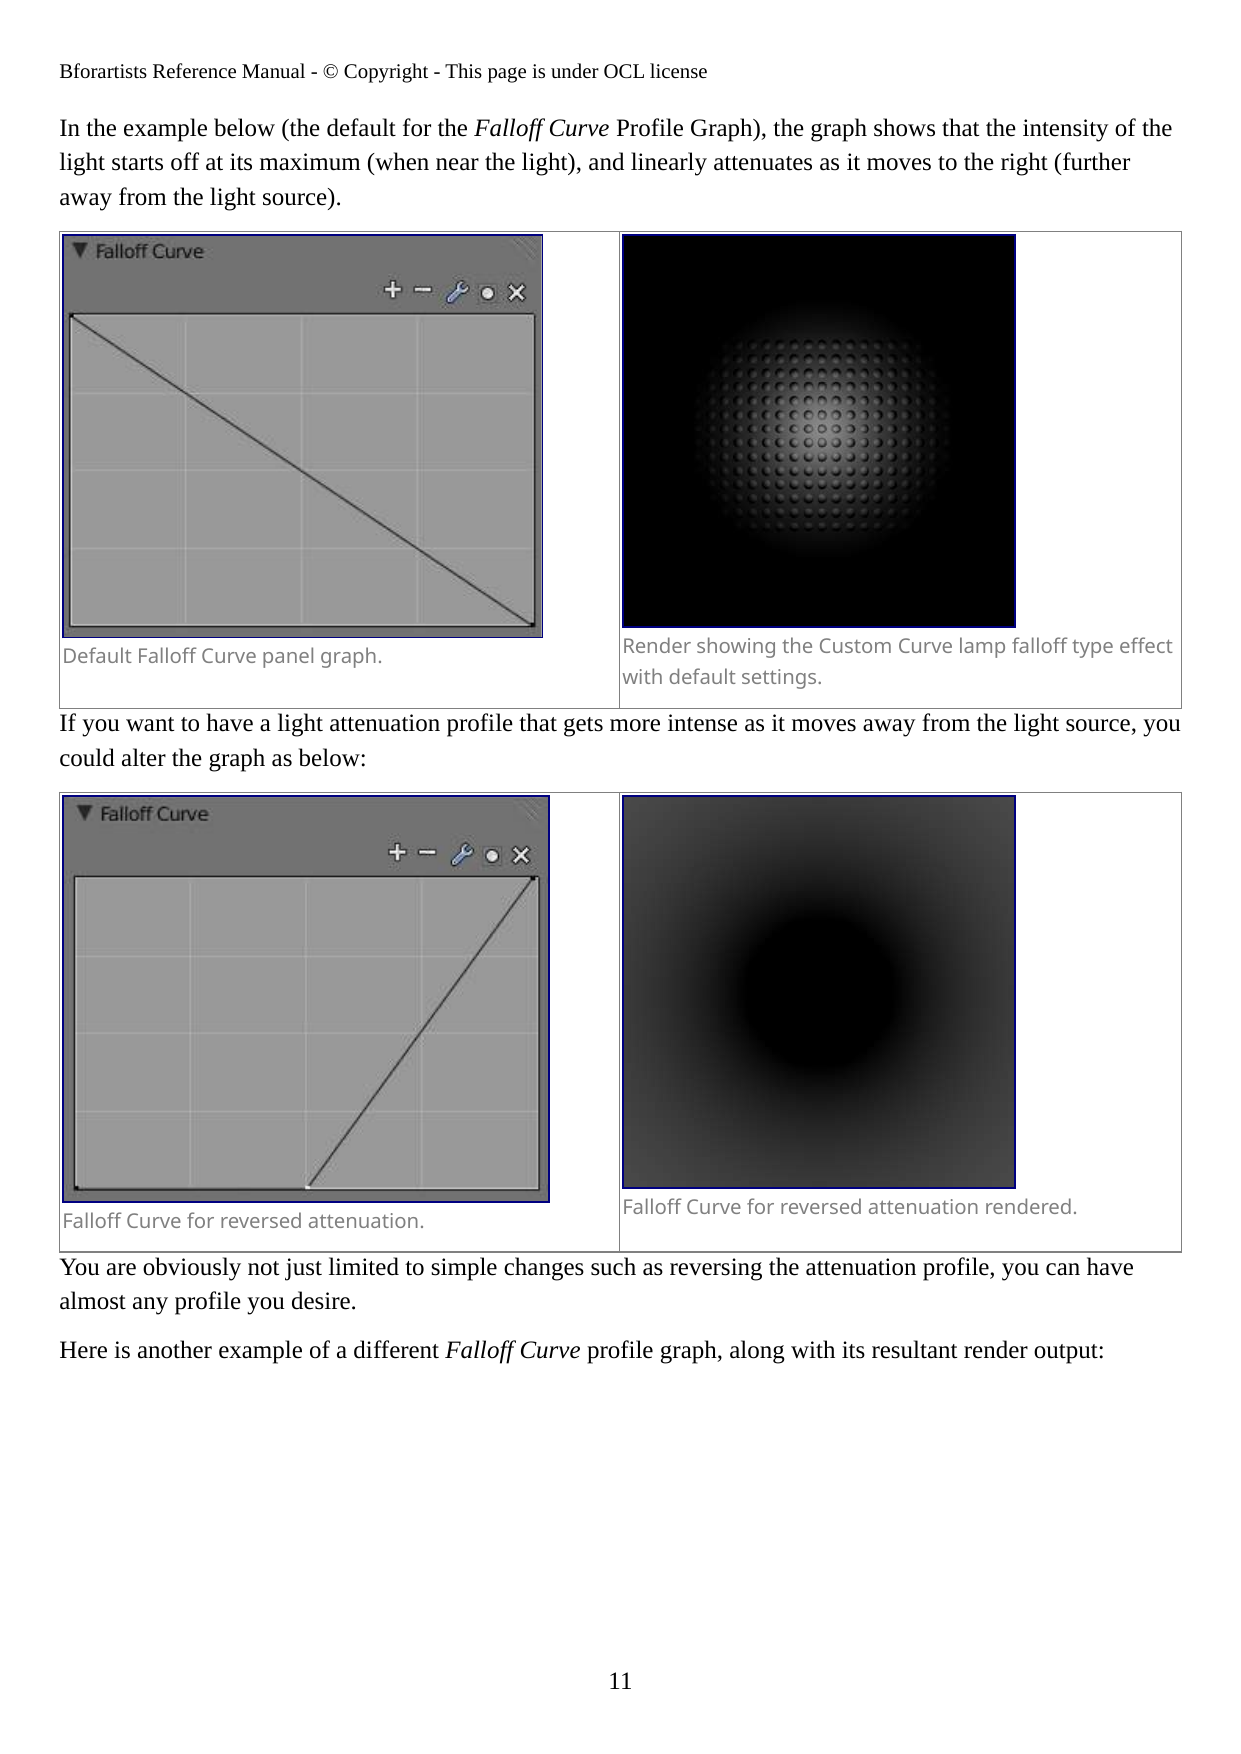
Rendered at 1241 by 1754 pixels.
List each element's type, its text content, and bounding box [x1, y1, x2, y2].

table_header Render showing the Custom Curve lamp falloff type effect with default settings. [620, 232, 1181, 708]
text In the example below (the default for the Falloff Curve Profile Graph), the graph shows that the intensity of the light starts off at its maximum (when near the light), and linearly attenuates as it moves to the right (further away from the light source). [59, 113, 1181, 210]
picture [624, 797, 1014, 1187]
text You are obviously not just limited to simple changes such as reversing the attenuation profile, you can have almost any profile you desire. [59, 1253, 1181, 1315]
table_header Default Falloff Curve panel graph. [60, 232, 619, 708]
picture [64, 797, 548, 1201]
text If you want to have a light attenuation profile that gets more intense as it moves away from the light source, you could alter the graph as below: [59, 709, 1181, 771]
table_header Falloff Curve for reversed attenuation rendered. [620, 793, 1181, 1251]
picture [64, 236, 542, 637]
text Here is another example of a different Falloff Curve profile graph, along with its resultant render output: [59, 1335, 1181, 1364]
picture [624, 236, 1014, 626]
table_header Falloff Curve for reversed attenuation. [60, 793, 619, 1251]
